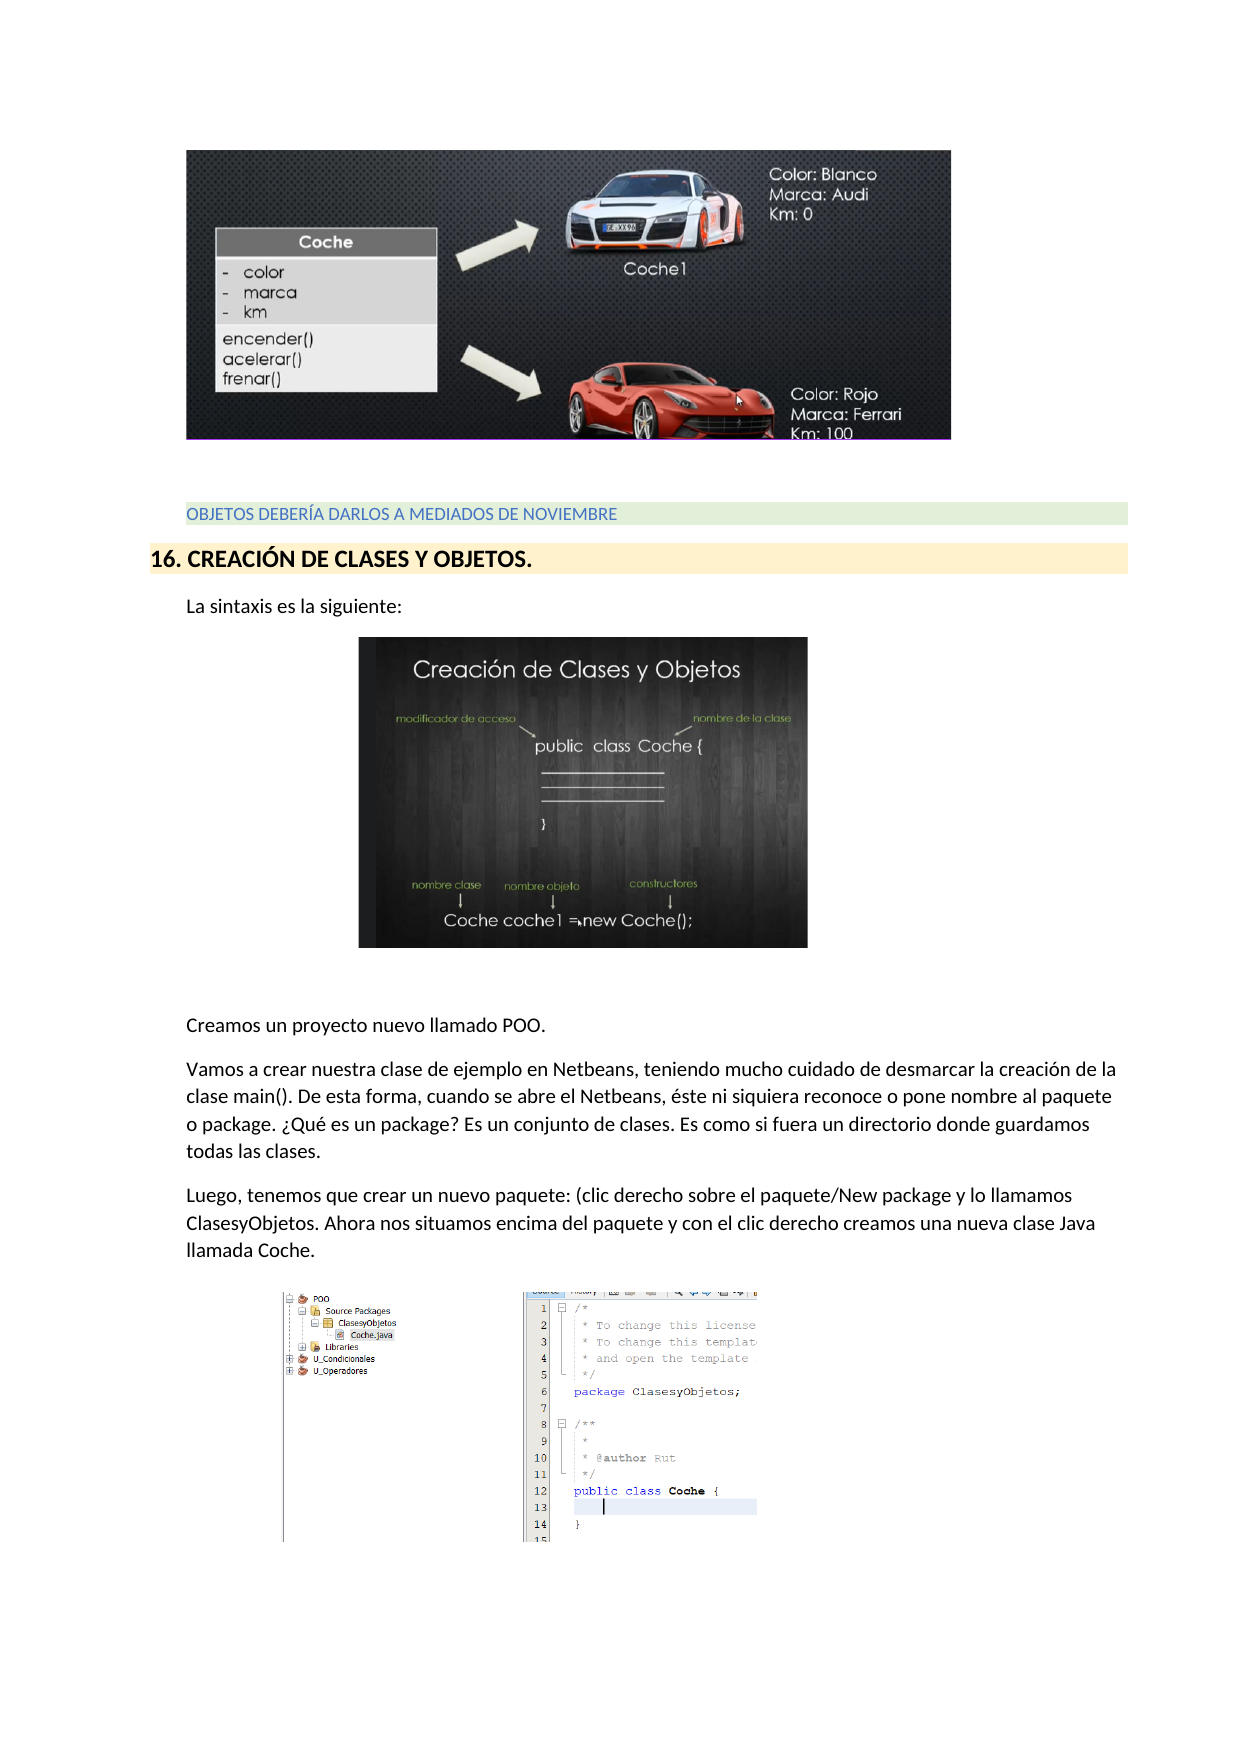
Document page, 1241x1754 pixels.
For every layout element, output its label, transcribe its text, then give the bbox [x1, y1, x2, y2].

text Creamos un proyecto nuevo llamado POO. [186, 1012, 1128, 1037]
picture [358, 637, 808, 948]
text Vamos a crear nuestra clase de ejemplo en Netbeans, teniendo mucho cuidado de desmarcar la creación de la clase main(). De esta forma, cuando se abre el Netbeans, éste ni siquiera reconoce o pone nombre al paquete o package. ¿Qué es un package? Es un conjunto de clases. Es como si fuera un directorio donde guardamos todas las clases. [186, 1056, 1128, 1164]
picture [186, 150, 952, 440]
list CREACIÓN DE CLASES Y OBJETOS. [150, 543, 1128, 574]
picture [281, 1292, 757, 1542]
text La sintaxis es la siguiente: [186, 593, 1128, 618]
text OBJETOS DEBERÍA DARLOS A MEDIADOS DE NOVIEMBRE [186, 502, 1128, 525]
text Luego, tenemos que crear un nuevo paquete: (clic derecho sobre el paquete/New package y lo llamamos ClasesyObjetos. Ahora nos situamos encima del paquete y con el clic derecho creamos una nueva clase Java llamada Coche. [186, 1182, 1128, 1263]
